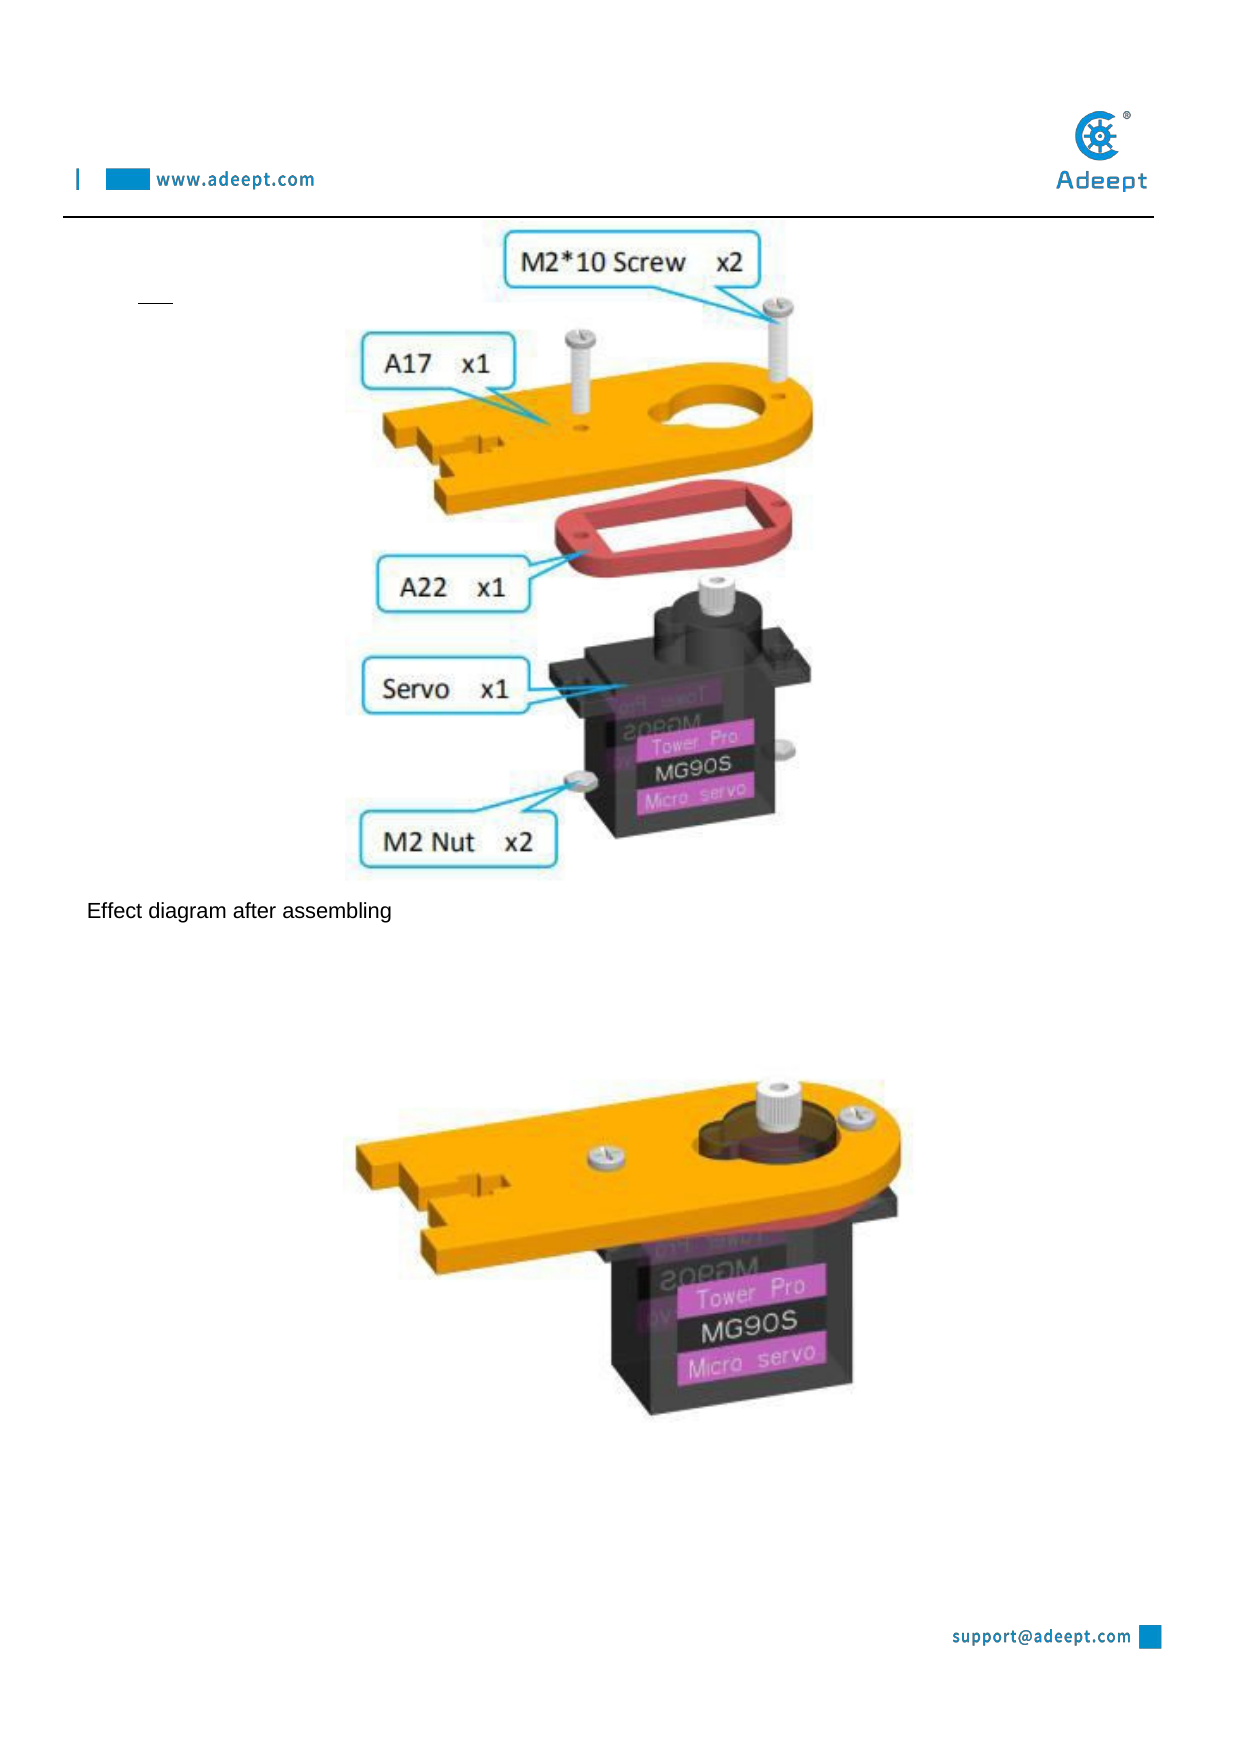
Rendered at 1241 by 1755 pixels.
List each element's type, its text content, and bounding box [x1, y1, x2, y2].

picture [342, 937, 917, 1464]
picture [75, 167, 343, 191]
text Effect diagram after assembling [87, 250, 1178, 923]
picture [1056, 111, 1147, 192]
picture [345, 220, 894, 898]
picture [947, 1625, 1139, 1649]
